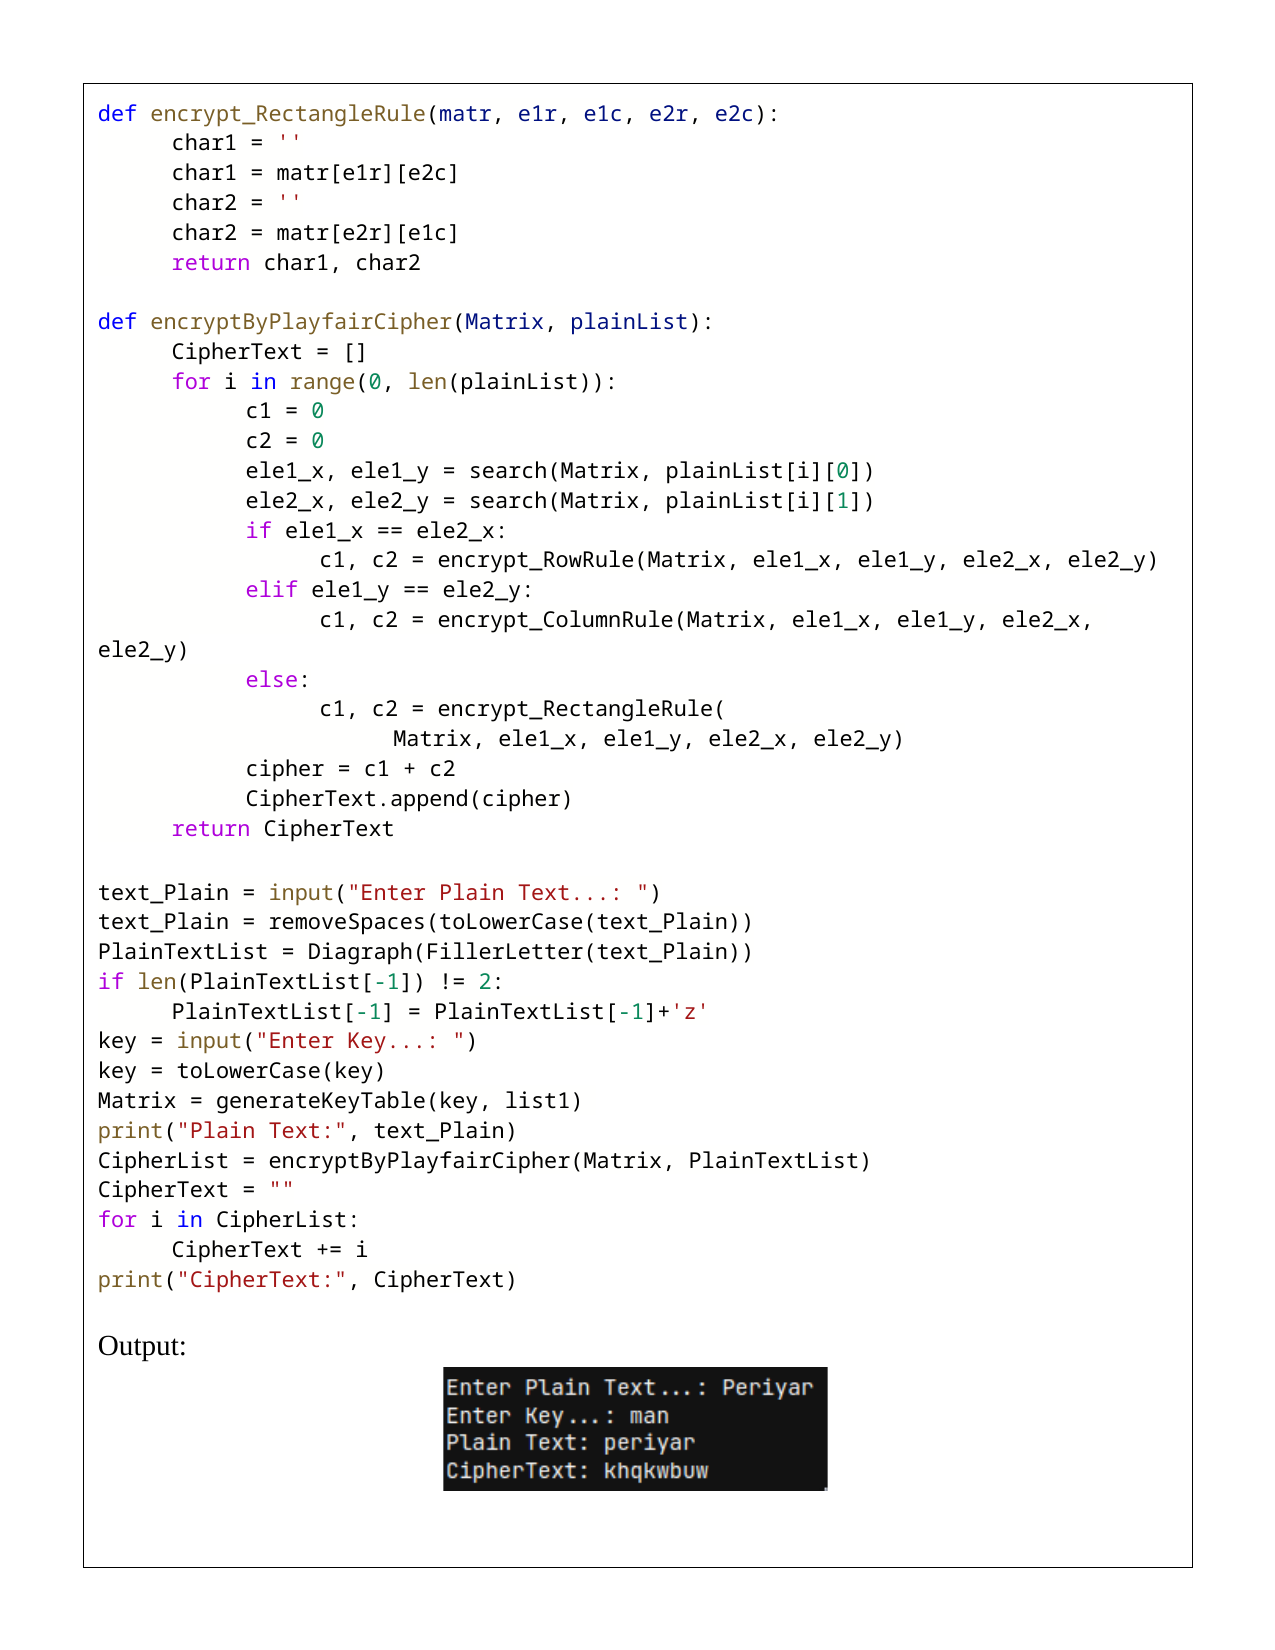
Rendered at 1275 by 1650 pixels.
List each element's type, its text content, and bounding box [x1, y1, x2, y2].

text Output: [98, 1328, 1177, 1361]
text CipherText.append(cipher) [98, 783, 1177, 813]
text char1 = matr[e1r][e2c] [98, 157, 1177, 187]
text ele2_x, ele2_y = search(Matrix, plainList[i][1]) [98, 485, 1177, 515]
text Matrix, ele1_x, ele1_y, ele2_x, ele2_y) [98, 723, 1177, 753]
text text_Plain = removeSpaces(toLowerCase(text_Plain)) [98, 906, 1177, 936]
text return char1, char2 [98, 247, 1177, 276]
text else: [98, 664, 1177, 693]
text CipherText += i [98, 1234, 1177, 1264]
text text_Plain = input("Enter Plain Text...: ") [98, 876, 1177, 906]
text key = toLowerCase(key) [98, 1055, 1177, 1085]
text print("Plain Text:", text_Plain) [98, 1115, 1177, 1144]
text PlainTextList = Diagraph(FillerLetter(text_Plain)) [98, 936, 1177, 966]
text CipherText = [] [98, 336, 1177, 366]
text char1 = '' [98, 127, 1177, 157]
text Matrix = generateKeyTable(key, list1) [98, 1085, 1177, 1115]
text c1, c2 = encrypt_ColumnRule(Matrix, ele1_x, ele1_y, ele2_x, ele2_y) [98, 604, 1177, 664]
text CipherText = "" [98, 1174, 1177, 1204]
text c1 = 0 [98, 396, 1177, 425]
text ele1_x, ele1_y = search(Matrix, plainList[i][0]) [98, 455, 1177, 485]
text c2 = 0 [98, 425, 1177, 455]
text return CipherText [98, 813, 1177, 842]
text c1, c2 = encrypt_RowRule(Matrix, ele1_x, ele1_y, ele2_x, ele2_y) [98, 544, 1177, 574]
text key = input("Enter Key...: ") [98, 1025, 1177, 1055]
text def encrypt_RectangleRule(matr, e1r, e1c, e2r, e2c): [98, 98, 1177, 127]
text if ele1_x == ele2_x: [98, 515, 1177, 544]
text def encryptByPlayfairCipher(Matrix, plainList): [98, 306, 1177, 336]
text if len(PlainTextList[-1]) != 2: [98, 966, 1177, 996]
text char2 = matr[e2r][e1c] [98, 217, 1177, 247]
text for i in range(0, len(plainList)): [98, 366, 1177, 396]
text elif ele1_y == ele2_y: [98, 574, 1177, 604]
text CipherList = encryptByPlayfairCipher(Matrix, PlainTextList) [98, 1144, 1177, 1174]
text c1, c2 = encrypt_RectangleRule( [98, 693, 1177, 723]
picture [443, 1367, 828, 1491]
text cipher = c1 + c2 [98, 753, 1177, 783]
text char2 = '' [98, 187, 1177, 217]
text for i in CipherList: [98, 1204, 1177, 1234]
text PlainTextList[-1] = PlainTextList[-1]+'z' [98, 996, 1177, 1025]
text print("CipherText:", CipherText) [98, 1264, 1177, 1293]
